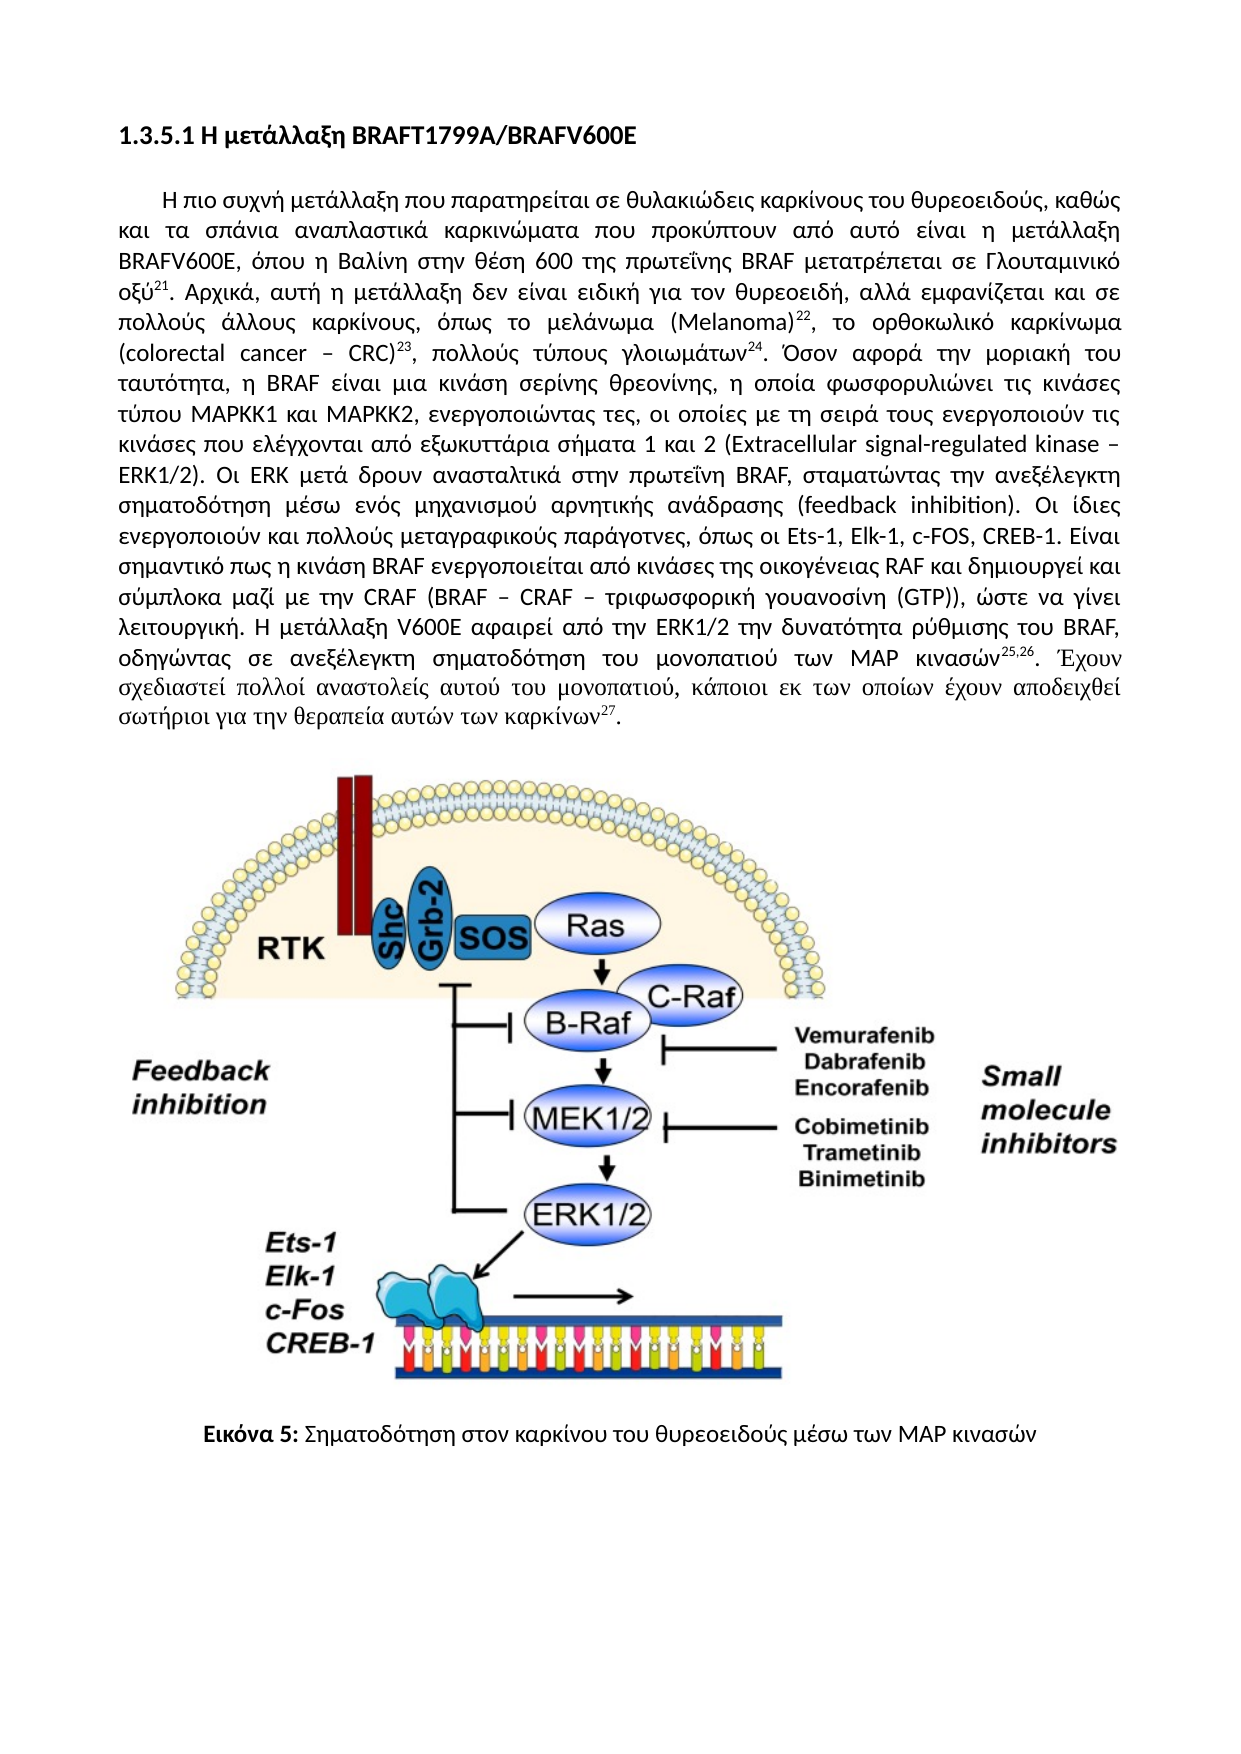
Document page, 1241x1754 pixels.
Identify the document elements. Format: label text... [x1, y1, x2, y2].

picture [122, 758, 1118, 1390]
subtitle 1.3.5.1 Η μετάλλαξη BRAFT1799A/BRAFV600E [118, 118, 1122, 151]
text Εικόνα 5: Σηματοδότηση στον καρκίνου του θυρεοειδούς μέσω των MAP κινασών [118, 1418, 1122, 1449]
text Η πιο συχνή μετάλλαξη που παρατηρείται σε θυλακιώδεις καρκίνους του θυρεοειδούς, καθώς και τα σπάνια αναπλαστικά καρκινώματα που προκύπτουν από αυτό είναι η μετάλλαξη BRAFV600E, όπου η Βαλίνη στην θέση 600 της πρωτεΐνης BRAF μετατρέπεται σε Γλουταμινικό οξύ21. Αρχικά, αυτή η μετάλλαξη δεν είναι ειδική για τον θυρεοειδή, αλλά εμφανίζεται και σε πολλούς άλλους καρκίνους, όπως το μελάνωμα (Melanoma)22, το ορθοκωλικό καρκίνωμα (colorectal cancer – CRC)23, πολλούς τύπους γλοιωμάτων24. Όσον αφορά την μοριακή του ταυτότητα, η BRAF είναι μια κινάση σερίνης θρεονίνης, η οποία φωσφορυλιώνει τις κινάσες τύπου MAPKK1 και MAPKK2, ενεργοποιώντας τες, οι οποίες με τη σειρά τους ενεργοποιούν τις κινάσες που ελέγχονται από εξωκυττάρια σήματα 1 και 2 (Extracellular signal-regulated kinase – ERK1/2). Οι ERK μετά δρουν ανασταλτικά στην πρωτεΐνη BRAF, σταματώντας την ανεξέλεγκτη σηματοδότηση μέσω ενός μηχανισμού αρνητικής ανάδρασης (feedback inhibition). Οι ίδιες ενεργοποιούν και πολλούς μεταγραφικούς παράγοτνες, όπως οι Ets-1, Elk-1, c-FOS, CREB-1. Είναι σημαντικό πως η κινάση BRAF ενεργοποιείται από κινάσες της οικογένειας RAF και δημιουργεί και σύμπλοκα μαζί με την CRAF (BRAF – CRAF – τριφωσφορική γουανοσίνη (GTP)), ώστε να γίνει λειτουργική. Η μετάλλαξη V600E αφαιρεί από την ERK1/2 την δυνατότητα ρύθμισης του BRAF, οδηγώντας σε ανεξέλεγκτη σηματοδότηση του μονοπατιού των MAP κινασών25,26. Έχουν σχεδιαστεί πολλοί αναστολείς αυτού του μονοπατιού, κάποιοι εκ των οποίων έχουν αποδειχθεί σωτήριοι για την θεραπεία αυτών των καρκίνων27. [118, 184, 1122, 730]
